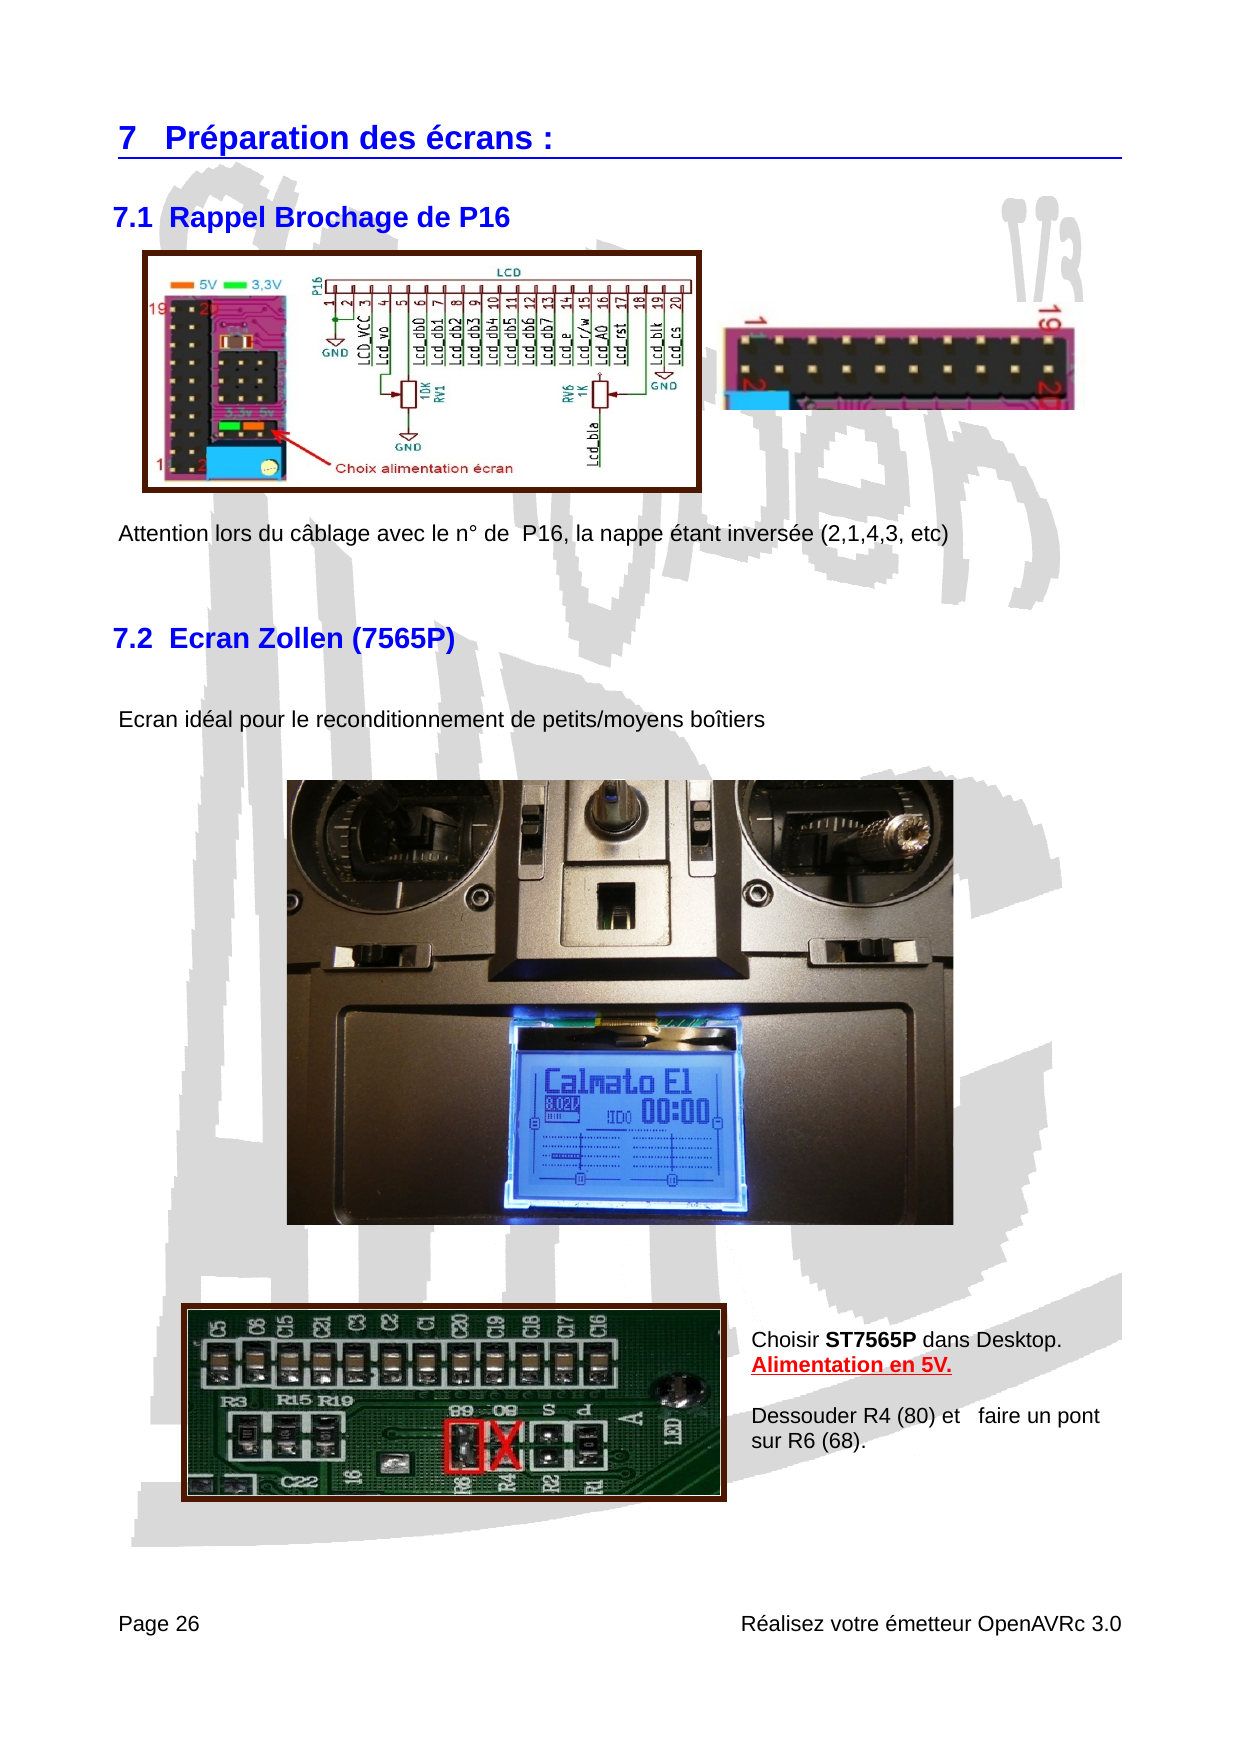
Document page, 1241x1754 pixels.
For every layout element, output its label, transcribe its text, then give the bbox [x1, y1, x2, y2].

picture [286, 780, 954, 1225]
text Choisir ST7565P dans Desktop. Alimentation en 5V. [727, 1327, 1122, 1378]
picture [189, 1310, 719, 1495]
subtitle 7 Préparation des écrans : [118, 118, 1122, 157]
subtitle 7.2 Ecran Zollen (7565P) [112, 621, 1122, 654]
text Dessouder R4 (80) et faire un pont sur R6 (68). [727, 1403, 1122, 1453]
text [118, 1327, 181, 1378]
subtitle 7.1 Rappel Brochage de P16 [112, 201, 1122, 234]
text Ecran idéal pour le reconditionnement de petits/moyens boîtiers [118, 706, 1122, 732]
text Attention lors du câblage avec le n° de P16, la nappe étant inversée (2,1,4,3, etc) [118, 520, 1122, 546]
picture [148, 256, 696, 487]
text [118, 1403, 181, 1453]
picture [716, 302, 1086, 410]
